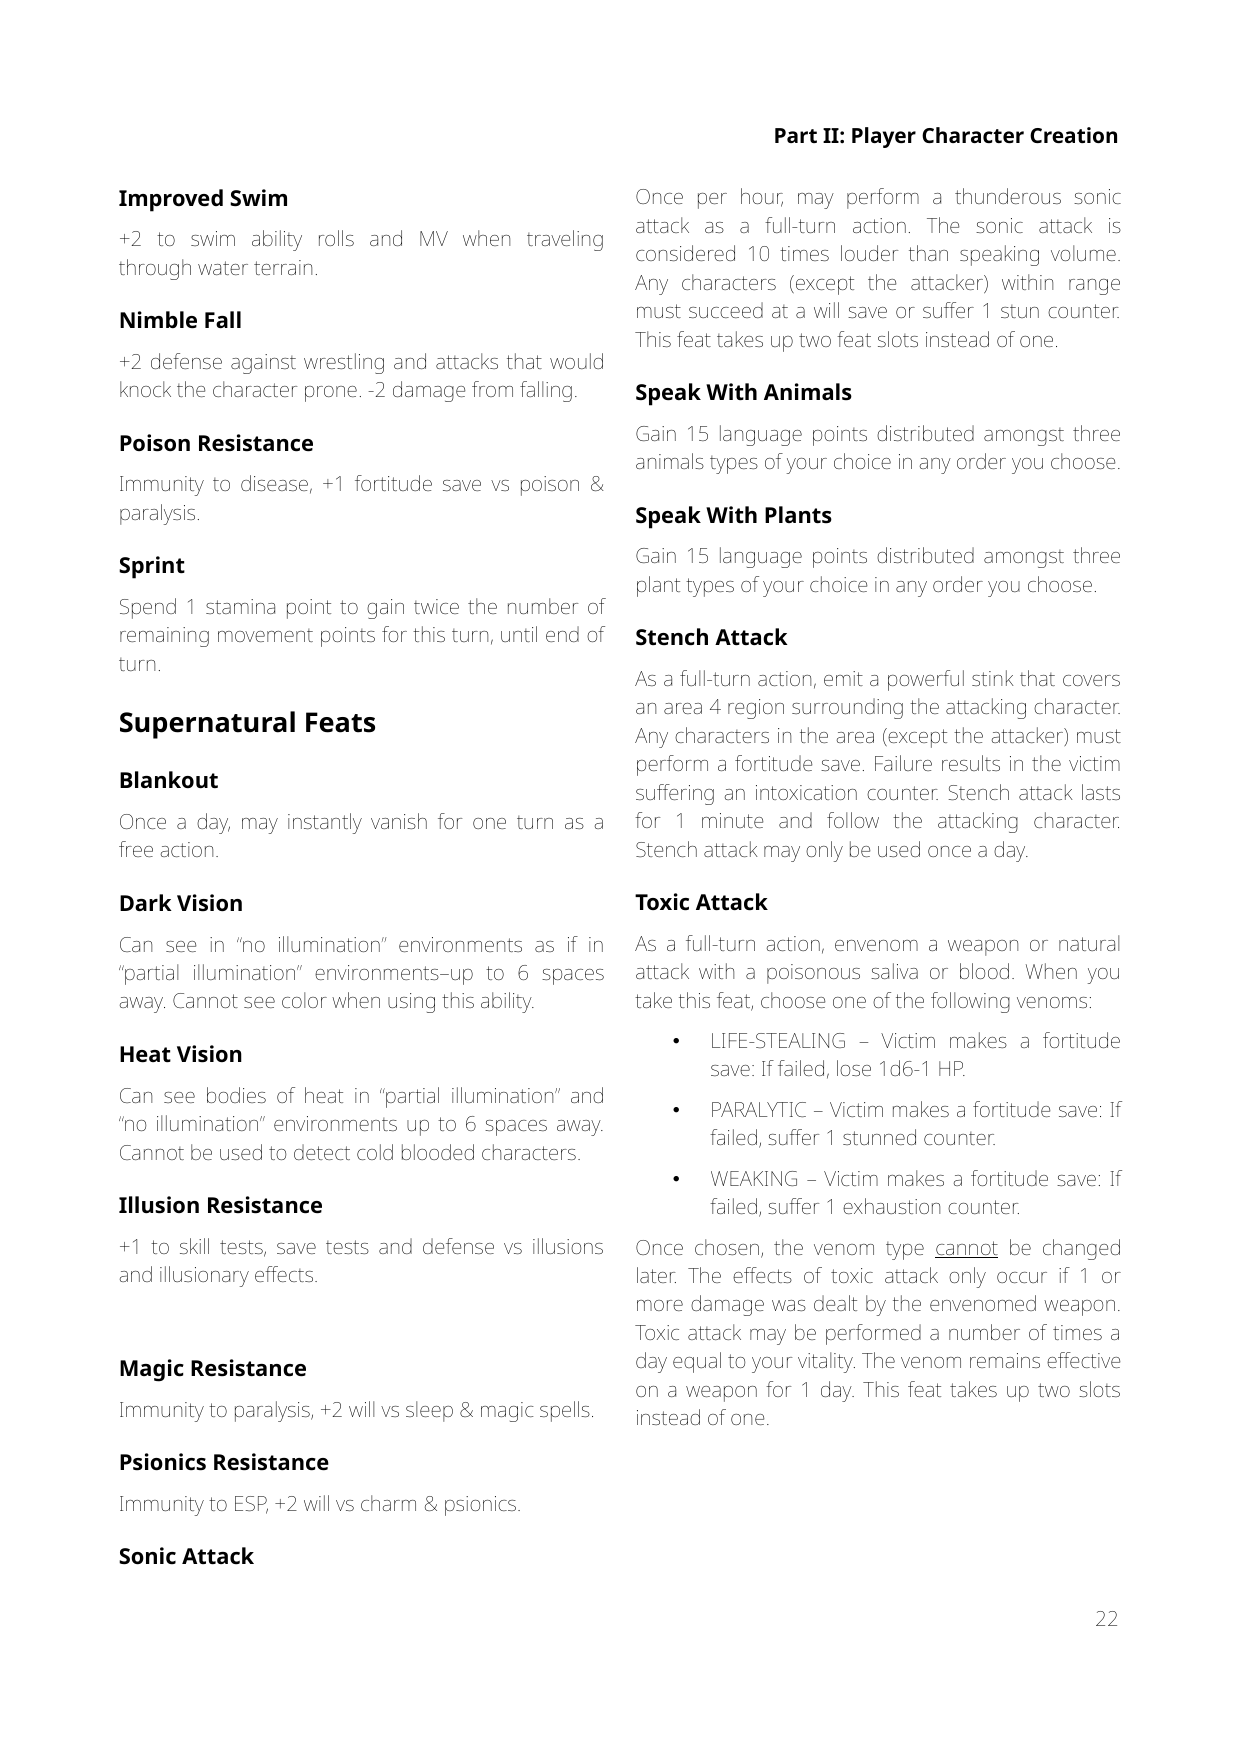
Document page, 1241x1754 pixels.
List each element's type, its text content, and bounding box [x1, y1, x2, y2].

text Psionics Resistance [118, 1447, 605, 1477]
text Can see bodies of heat in “partial illumination” and “no illumination” environments up to 6 spaces away. Cannot be used to detect cold blooded characters. [118, 1081, 605, 1166]
text Poison Resistance [118, 428, 605, 457]
list WEAKING – Victim makes a fortitude save: If failed, suffer 1 exhaustion counter. [673, 1164, 1122, 1221]
text +2 defense against wrestling and attacks that would knock the character prone. -2 damage from falling. [118, 347, 605, 404]
text Blankout [118, 765, 605, 795]
text Immunity to disease, +1 fortitude save vs poison & paralysis. [118, 469, 605, 526]
subtitle Supernatural Feats [118, 704, 605, 741]
text Heat Vision [118, 1039, 605, 1069]
text As a full-turn action, envenom a weapon or natural attack with a poisonous saliva or blood. When you take this feat, choose one of the following venoms: [635, 929, 1122, 1014]
text Improved Swim [118, 182, 605, 212]
text Sprint [118, 550, 605, 580]
text Gain 15 language points distributed amongst three animals types of your choice in any order you choose. [635, 419, 1122, 476]
text Nimble Fall [118, 305, 605, 335]
text Speak With Plants [635, 500, 1122, 529]
text Illusion Resistance [118, 1190, 605, 1220]
text Sonic Attack [118, 1541, 605, 1571]
text +2 to swim ability rolls and MV when traveling through water terrain. [118, 224, 605, 281]
text Stench Attack [635, 622, 1122, 652]
text Once chosen, the venom type cannot be changed later. The effects of toxic attack only occur if 1 or more damage was dealt by the envenomed weapon. Toxic attack may be performed a number of times a day equal to your vitality. The venom remains effective on a weapon for 1 day. This feat takes up two slots instead of one. [635, 1233, 1122, 1432]
text Dark Vision [118, 888, 605, 918]
list LIFE-STEALING – Victim makes a fortitude save: If failed, lose 1d6-1 HP. [673, 1026, 1122, 1083]
text Magic Resistance [118, 1353, 605, 1383]
text Can see in “no illumination” environments as if in “partial illumination” environments–up to 6 spaces away. Cannot see color when using this ability. [118, 930, 605, 1015]
text Immunity to paralysis, +2 will vs sleep & magic spells. [118, 1395, 605, 1423]
text Once per hour, may perform a thunderous sonic attack as a full-turn action. The sonic attack is considered 10 times louder than speaking volume. Any characters (except the attacker) within range must succeed at a will save or suffer 1 stun counter. This feat takes up two feat slots instead of one. [635, 182, 1122, 353]
text Once a day, may instantly vanish for one turn as a free action. [118, 807, 605, 864]
text Speak With Animals [635, 377, 1122, 407]
text Toxic Attack [635, 887, 1122, 917]
text Immunity to ESP, +2 will vs charm & psionics. [118, 1489, 605, 1517]
text +1 to skill tests, save tests and defense vs illusions and illusionary effects. [118, 1232, 605, 1289]
text Spend 1 stamina point to gain twice the number of remaining movement points for this turn, until end of turn. [118, 592, 605, 677]
text Gain 15 language points distributed amongst three plant types of your choice in any order you choose. [635, 541, 1122, 598]
text As a full-turn action, emit a powerful stink that covers an area 4 region surrounding the attacking character. Any characters in the area (except the attacker) must perform a fortitude save. Failure results in the victim suffering an intoxication counter. Stench attack lasts for 1 minute and follow the attacking character. Stench attack may only be used once a day. [635, 664, 1122, 863]
list PARALYTIC – Victim makes a fortitude save: If failed, suffer 1 stunned counter. [673, 1095, 1122, 1152]
